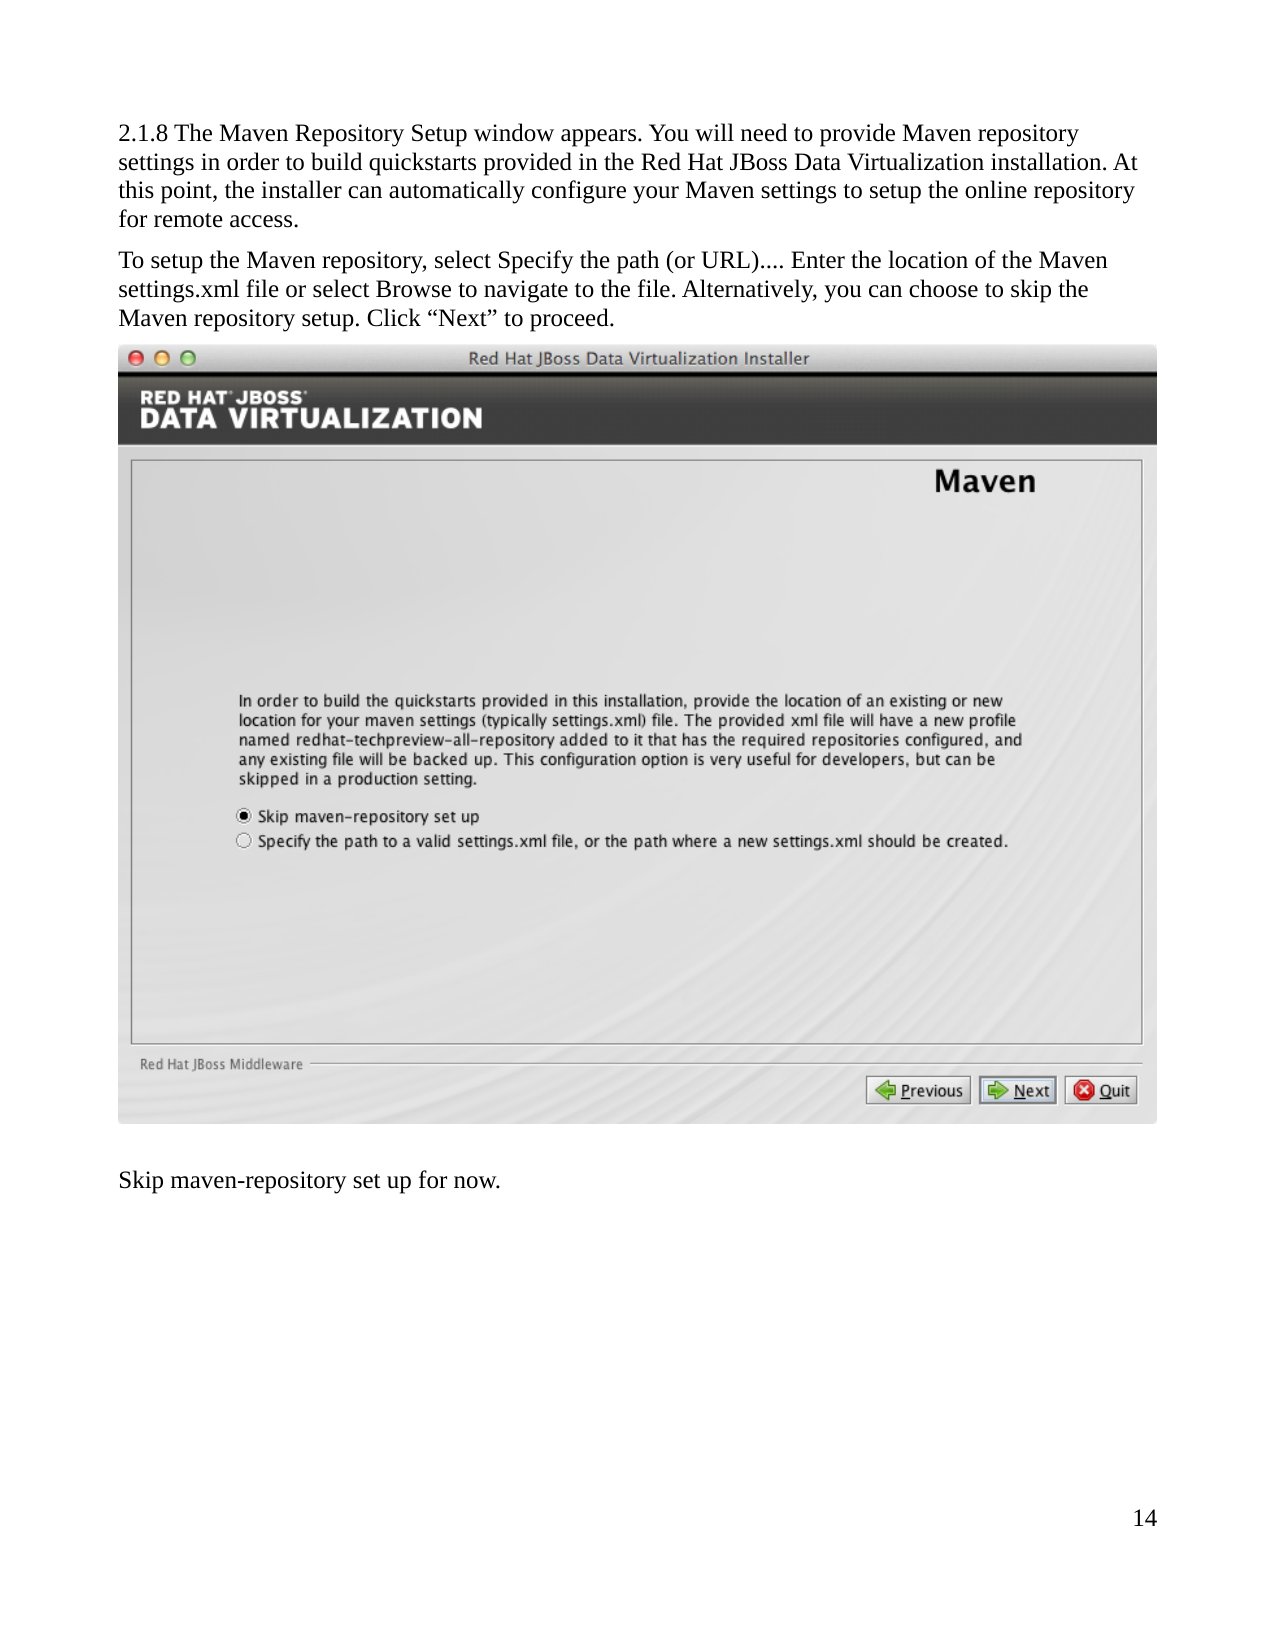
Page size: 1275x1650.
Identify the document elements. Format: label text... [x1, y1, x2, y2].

picture [118, 344, 1157, 1124]
text 2.1.8 The Maven Repository Setup window appears. You will need to provide Maven repository settings in order to build quickstarts provided in the Red Hat JBoss Data Virtualization installation. At this point, the installer can automatically configure your Maven settings to setup the online repository for remote access. [118, 118, 1157, 233]
text To setup the Maven repository, select Specify the path (or URL).... Enter the location of the Maven settings.xml file or select Browse to navigate to the file. Alternatively, you can choose to skip the Maven repository setup. Click “Next” to proceed. [118, 246, 1157, 332]
text Skip maven-repository set up for now. [118, 1165, 1157, 1193]
